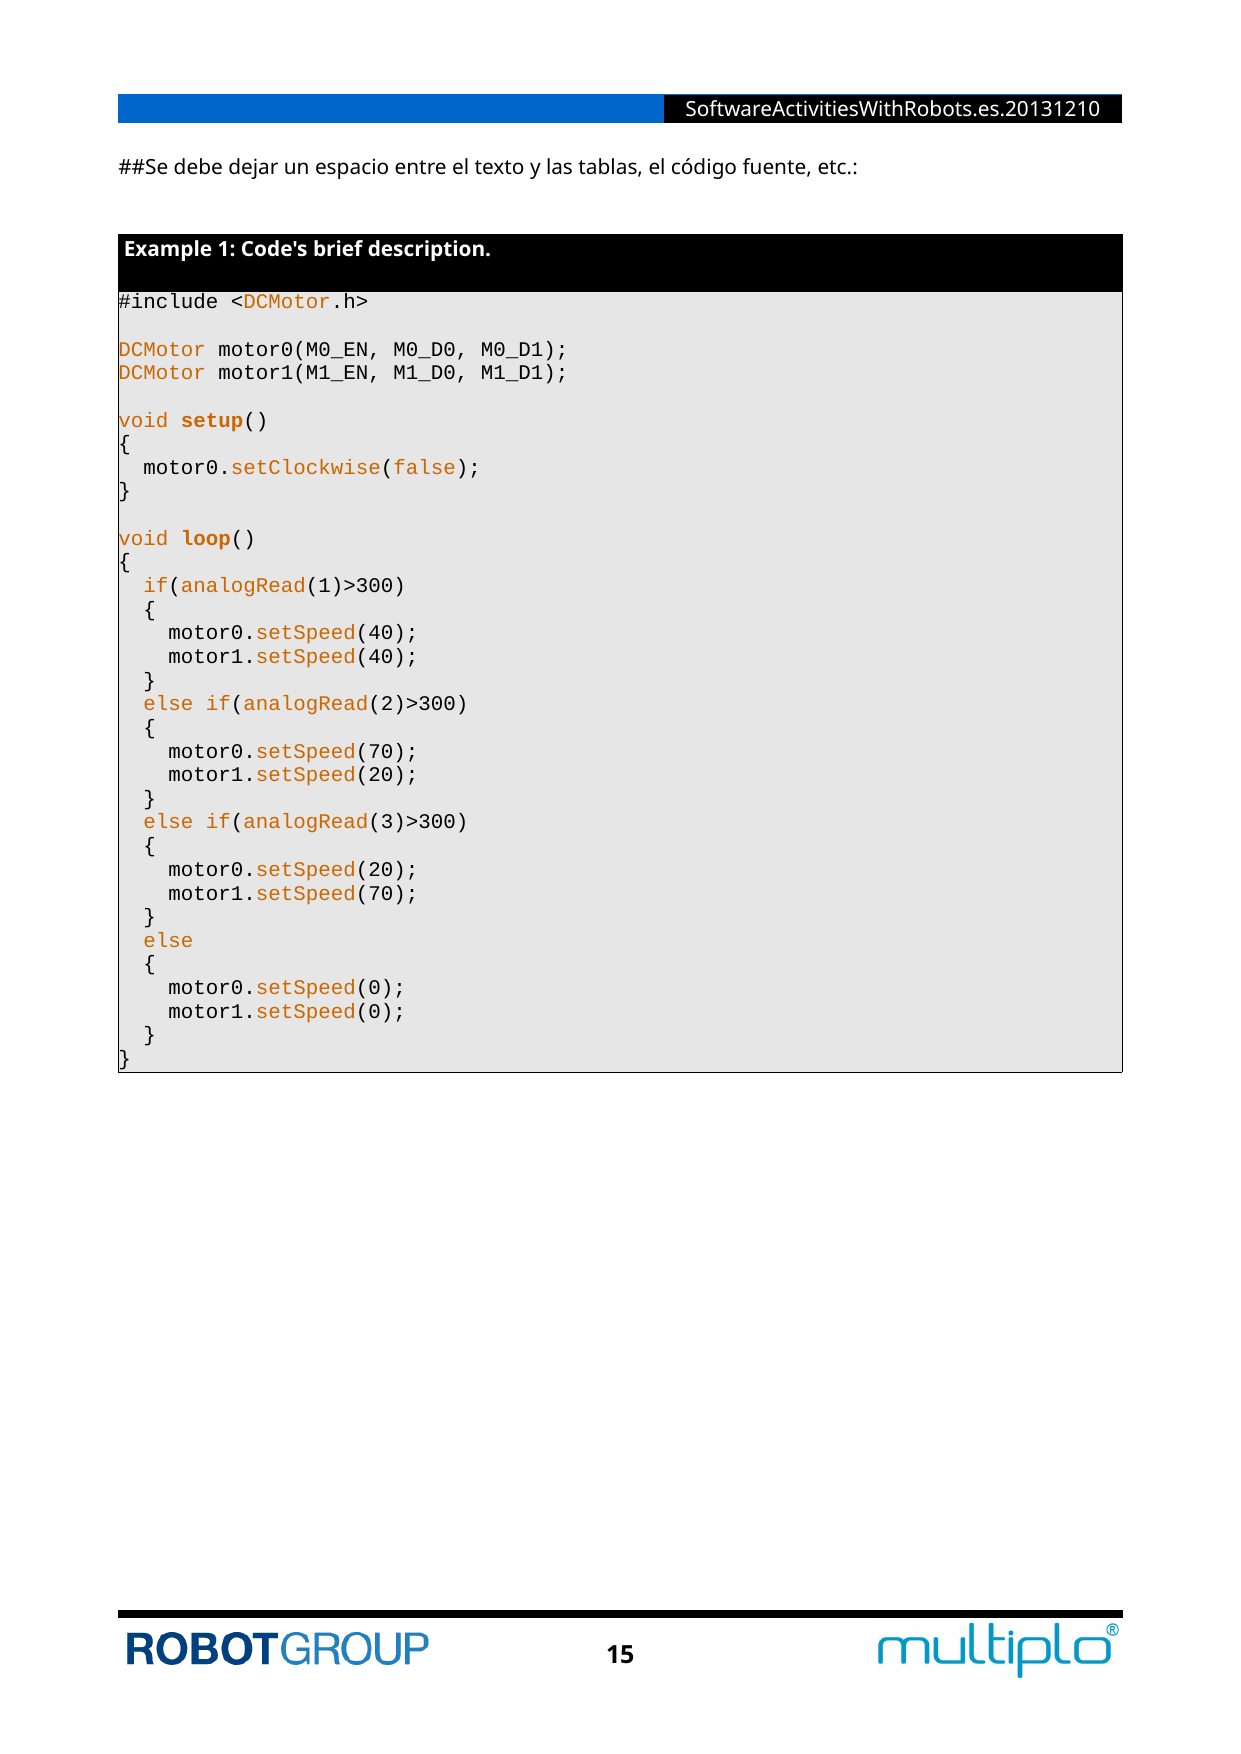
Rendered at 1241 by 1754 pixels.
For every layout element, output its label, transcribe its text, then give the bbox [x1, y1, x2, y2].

picture [877, 1622, 1123, 1679]
picture [118, 1622, 434, 1673]
text ##Se debe dejar un espacio entre el texto y las tablas, el código fuente, etc.: [118, 152, 1122, 181]
